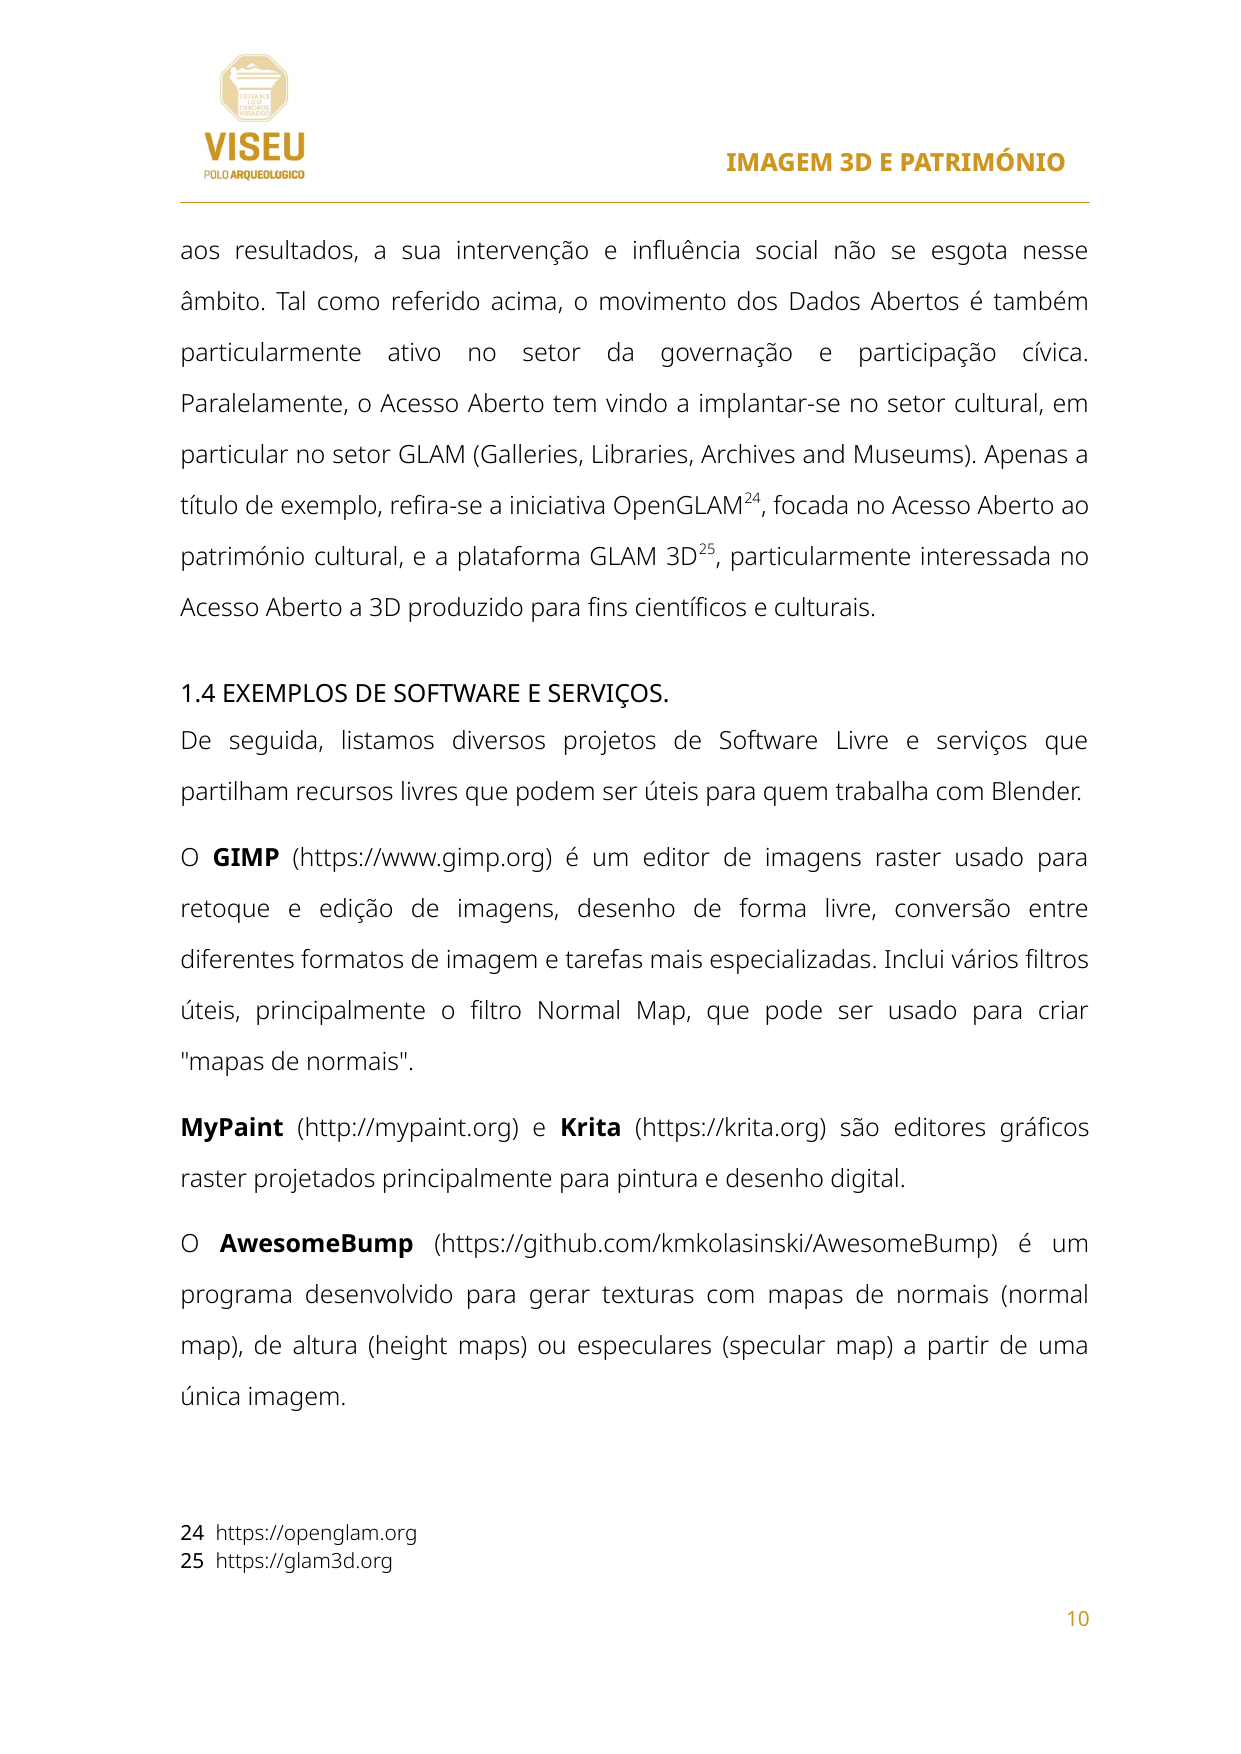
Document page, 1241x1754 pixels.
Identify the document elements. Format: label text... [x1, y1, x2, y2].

text O AwesomeBump (https://github.com/kmkolasinski/AwesomeBump) é um programa desenvolvido para gerar texturas com mapas de normais (normal map), de altura (height maps) ou especulares (specular map) a partir de uma única imagem. [180, 1226, 1090, 1413]
text https://glam3d.org [180, 1547, 1090, 1575]
subtitle 1.4 Exemplos de software e serviços. [180, 676, 1090, 710]
text https://openglam.org [180, 1518, 1090, 1547]
text O GIMP (https://www.gimp.org) é um editor de imagens raster usado para retoque e edição de imagens, desenho de forma livre, conversão entre diferentes formatos de imagem e tarefas mais especializadas. Inclui vários filtros úteis, principalmente o filtro Normal Map, que pode ser usado para criar "mapas de normais". [180, 839, 1090, 1078]
text De seguida, listamos diversos projetos de Software Livre e serviços que partilham recursos livres que podem ser úteis para quem trabalha com Blender. [180, 723, 1090, 808]
text MyPaint (http://mypaint.org) e Krita (https://krita.org) são editores gráficos raster projetados principalmente para pintura e desenho digital. [180, 1109, 1090, 1194]
text aos resultados, a sua intervenção e influência social não se esgota nesse âmbito. Tal como referido acima, o movimento dos Dados Abertos é também particularmente ativo no setor da governação e participação cívica. Paralelamente, o Acesso Aberto tem vindo a implantar-se no setor cultural, em particular no setor GLAM (Galleries, Libraries, Archives and Museums). Apenas a título de exemplo, refira-se a iniciativa OpenGLAM, focada no Acesso Aberto ao património cultural, e a plataforma GLAM 3D, particularmente interessada no Acesso Aberto a 3D produzido para fins científicos e culturais. [180, 232, 1090, 624]
